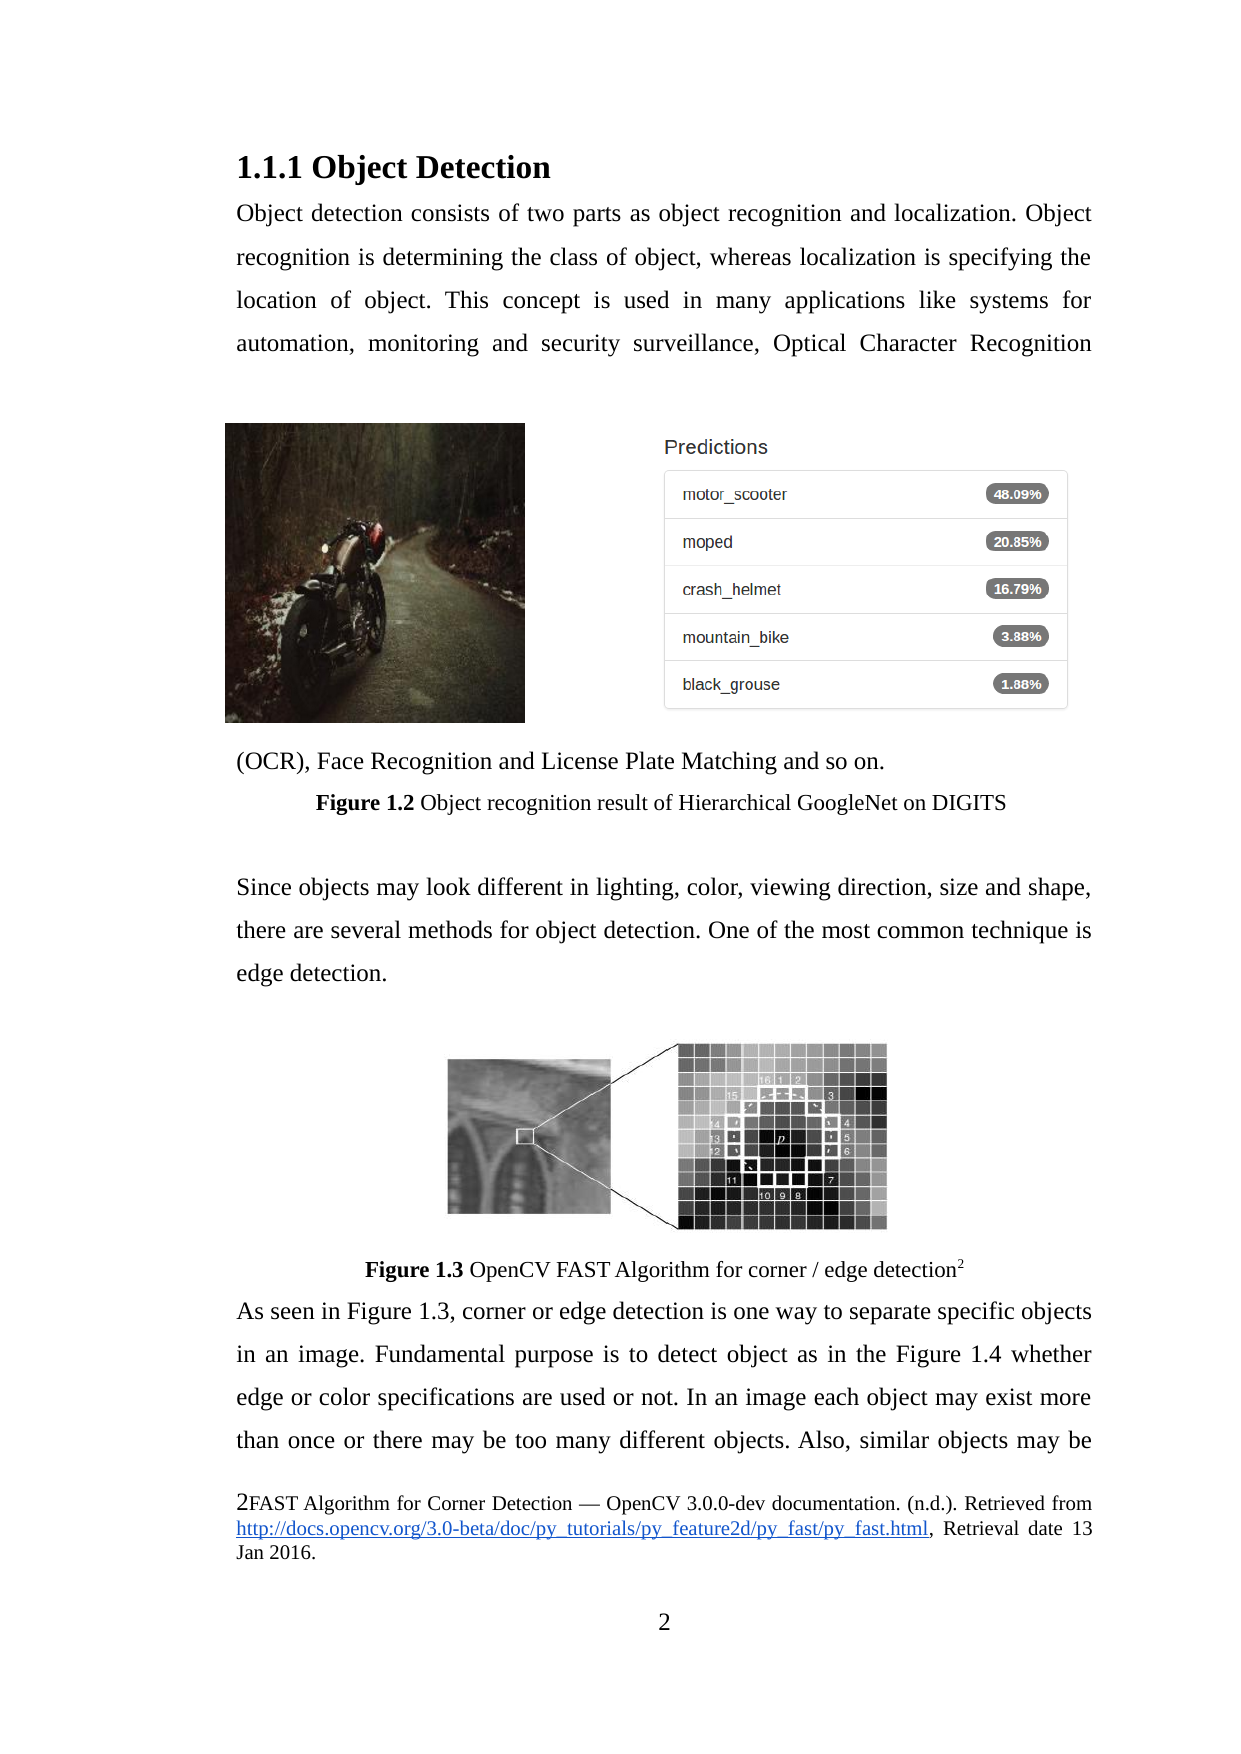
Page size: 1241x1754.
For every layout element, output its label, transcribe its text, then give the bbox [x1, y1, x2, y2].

text Object detection consists of two parts as object recognition and localization. Object recognition is determining the class of object, whereas localization is specifying the location of object. This concept is used in many applications like systems for automation, monitoring and security surveillance, Optical Character Recognition (OCR), Face Recognition and License Plate Matching and so on. [236, 198, 1093, 775]
picture [218, 417, 1075, 728]
text As seen in Figure 1.3, corner or edge detection is one way to separate specific objects in an image. Fundamental purpose is to detect object as in the Figure 1.4 whether edge or color specifications are used or not. In an image each object may exist more than once or there may be too many different objects. Also, similar objects may be [236, 1296, 1093, 1454]
text Figure 1.3 OpenCV FAST Algorithm for corner / edge detection [236, 1257, 1093, 1283]
text Since objects may look different in lighting, color, viewing direction, size and shape, there are several methods for object detection. One of the most common technique is edge detection. [236, 872, 1093, 987]
picture [443, 1039, 892, 1233]
text FAST Algorithm for Corner Detection — OpenCV 3.0.0-dev documentation. (n.d.). Retrieved from http://docs.opencv.org/3.0-beta/doc/py_tutorials/py_feature2d/py_fast/py_fast.html, Retrieval date 13 Jan 2016. [236, 1487, 1093, 1564]
subtitle 1.1.1 Object Detection [236, 148, 1093, 186]
text Figure 1.2 Object recognition result of Hierarchical GoogleNet on DIGITS [236, 789, 1093, 816]
